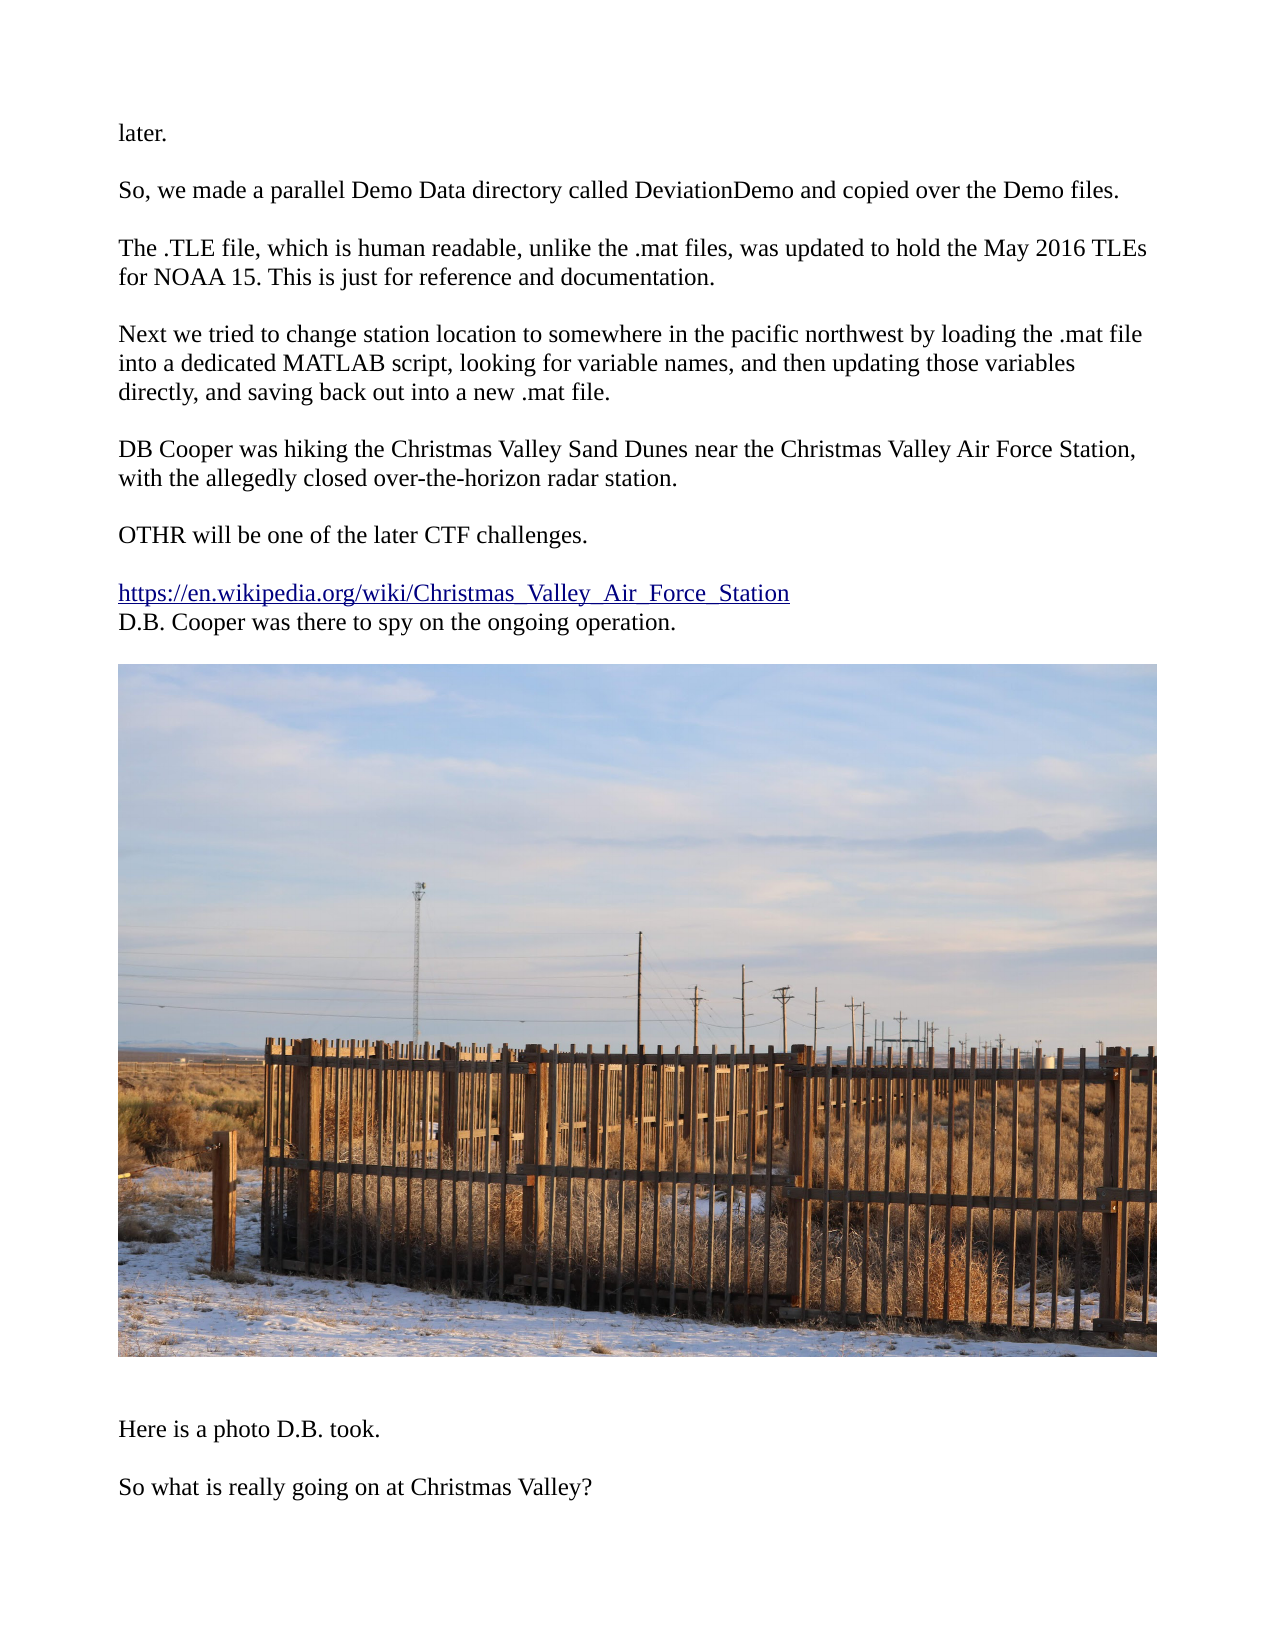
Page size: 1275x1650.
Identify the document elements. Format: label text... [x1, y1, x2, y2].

text D.B. Cooper was there to spy on the ongoing operation. [118, 607, 1157, 636]
text Here is a photo D.B. took. So what is really going on at Christmas Valley? [118, 1357, 1157, 1529]
text later. So, we made a parallel Demo Data directory called DeviationDemo and copied over the Demo files. The .TLE file, which is human readable, unlike the .mat files, was updated to hold the May 2016 TLEs for NOAA 15. This is just for reference and documentation. Next we tried to change station location to somewhere in the pacific northwest by loading the .mat file into a dedicated MATLAB script, looking for variable names, and then updating those variables directly, and saving back out into a new .mat file. DB Cooper was hiking the Christmas Valley Sand Dunes near the Christmas Valley Air Force Station, with the allegedly closed over-the-horizon radar station. OTHR will be one of the later CTF challenges. https://en.wikipedia.org/wiki/Christmas_Valley_Air_Force_Station [118, 118, 1157, 607]
picture [118, 664, 1157, 1357]
